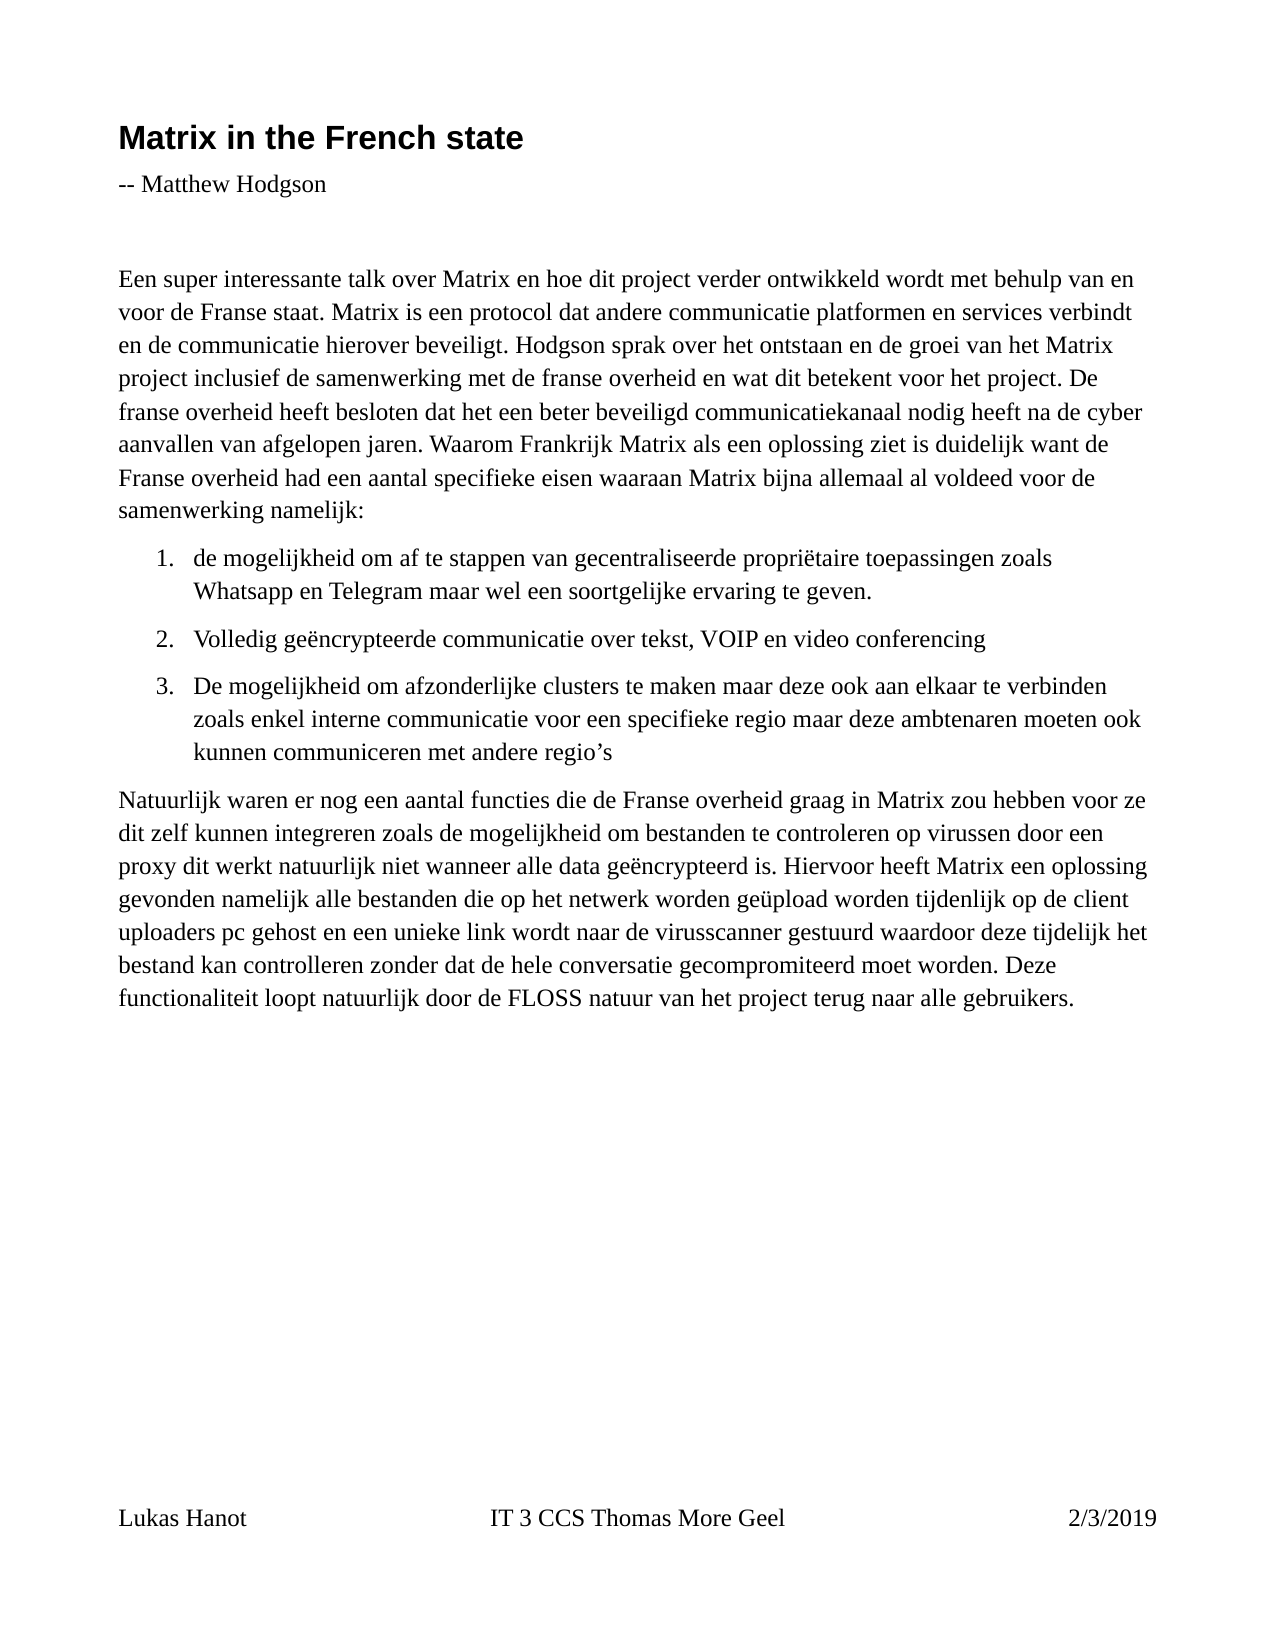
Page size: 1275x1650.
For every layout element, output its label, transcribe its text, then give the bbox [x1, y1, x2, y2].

text Natuurlijk waren er nog een aantal functies die de Franse overheid graag in Matrix zou hebben voor ze dit zelf kunnen integreren zoals de mogelijkheid om bestanden te controleren op virussen door een proxy dit werkt natuurlijk niet wanneer alle data geëncrypteerd is. Hiervoor heeft Matrix een oplossing gevonden namelijk alle bestanden die op het netwerk worden geüpload worden tijdenlijk op de client uploaders pc gehost en een unieke link wordt naar de virusscanner gestuurd waardoor deze tijdelijk het bestand kan controlleren zonder dat de hele conversatie gecompromiteerd moet worden. Deze functionaliteit loopt natuurlijk door de FLOSS natuur van het project terug naar alle gebruikers. [118, 785, 1157, 1012]
text -- Matthew Hodgson [118, 169, 1157, 198]
list de mogelijkheid om af te stappen van gecentraliseerde propriëtaire toepassingen zoals Whatsapp en Telegram maar wel een soortgelijke ervaring te geven. [156, 543, 1157, 605]
list De mogelijkheid om afzonderlijke clusters te maken maar deze ook aan elkaar te verbinden zoals enkel interne communicatie voor een specifieke regio maar deze ambtenaren moeten ook kunnen communiceren met andere regio’s [156, 671, 1157, 766]
text Een super interessante talk over Matrix en hoe dit project verder ontwikkeld wordt met behulp van en voor de Franse staat. Matrix is een protocol dat andere communicatie platformen en services verbindt en de communicatie hierover beveiligt. Hodgson sprak over het ontstaan en de groei van het Matrix project inclusief de samenwerking met de franse overheid en wat dit betekent voor het project. De franse overheid heeft besloten dat het een beter beveiligd communicatiekanaal nodig heeft na de cyber aanvallen van afgelopen jaren. Waarom Frankrijk Matrix als een oplossing ziet is duidelijk want de Franse overheid had een aantal specifieke eisen waaraan Matrix bijna allemaal al voldeed voor de samenwerking namelijk: [118, 264, 1157, 524]
subtitle Matrix in the French state [118, 118, 1157, 157]
list Volledig geëncrypteerde communicatie over tekst, VOIP en video conferencing [156, 624, 1157, 653]
